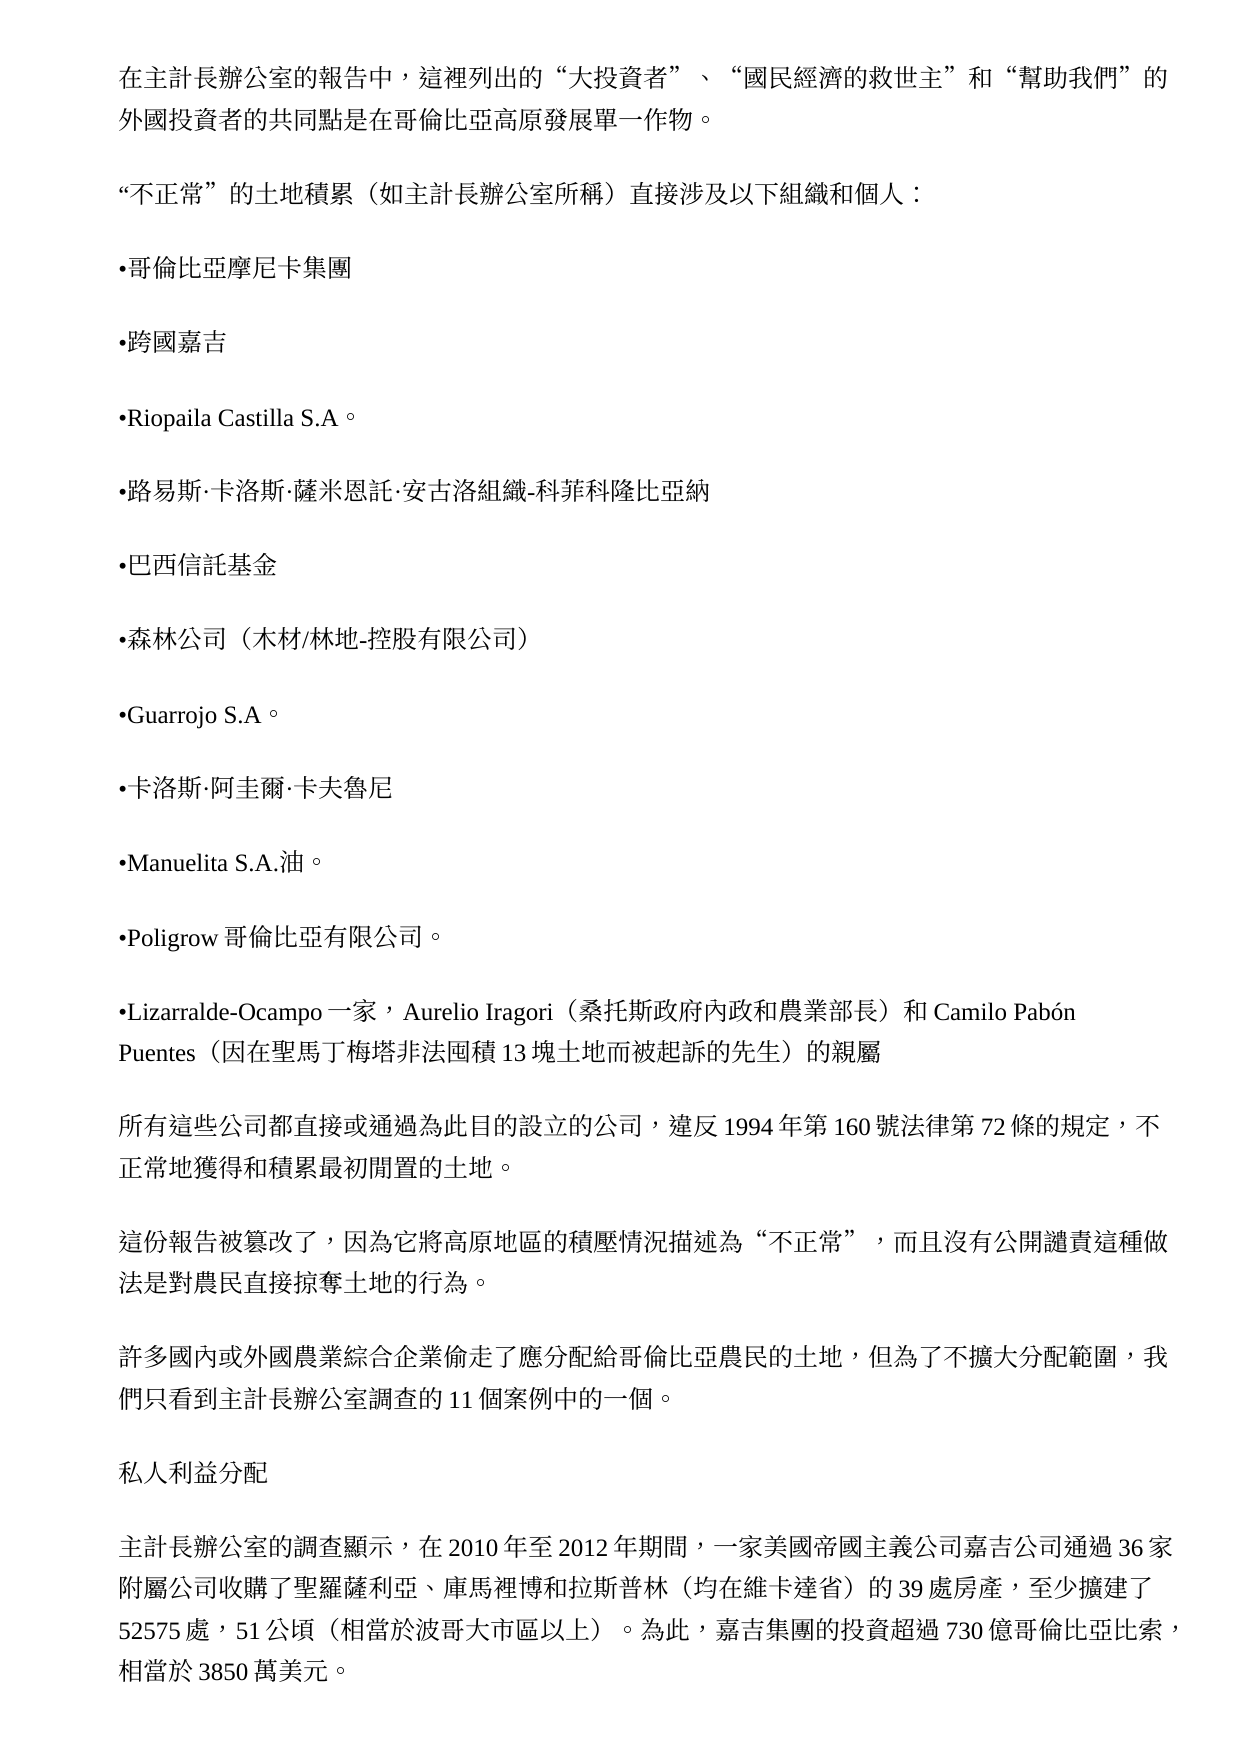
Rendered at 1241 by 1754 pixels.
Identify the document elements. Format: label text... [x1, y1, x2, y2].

text https://www.revolutionObrera.com/public html/wp-content/uploads/2021/03/clampers.jpg 2021-03-02T13:46:49-05:00 https://www.revolutionObrera.com/author/root/ [地]https://www.revolutionObrera.com/public html/wp-content/uploads/2021/03/map.jpg'，'https://www.revolutionObrera.com/public html/wp-content/uploads/2021/03/creditos-cargill.jpg'，'https://www.revolutionObrera.com/public html/wp-content/uploads/2021/03/table-lands.jpg“，“哦。https://www.revolutionObrera.com/public html/wp-content/uploads/2016/08/buenaventura-516x245.jpg'，'https://www.revolutionObrera.com/public html/wp-content/uploads/2018/02/nina-520x245.jpg'，'https://www.revolutionObrera.com/public html/wp-content/uploads/2016/11/palaries-520x245.jpg“，“哦。https://www.revolutionObrera.com/wp-content/uploads/2017/04/supportnos.jpg'，'https://www.revolutionObrera.com/public html/wp-content/plugins/telegram-bot/img/telegramiconmini.jpg'，'https://www.revolutionObrera.com/public html/wp-content/uploads/2020/10/pgi-620x349.png“，“哦。https://www.revolutionObrera.com/public html/wp-content/uploads/2021/01/bella-org-back-620x620.jpeg'，'https://www.revolutionObrera.com/public html/wp-content/uploads/2020/10/vologo-620x233.png'，'https://www.revolutionObrera.com/public html/wp-content/uploads/2020/10/blogs-620x165.png“，“哦。https://www.revolutionObrera.com/public html/wp-content/uploads/2021/01/ro-494.jpg'，'https://www.revolutionObrera.com/public html/wp-content/uploads/2021/01/almanaque-2121.jpg'，'https://www.revolutionObrera.com/public html/wp-content/uploads/2020/07/portadesafios.jpg“，“哦。https://www.revolutionObrera.com/wp-content/uploads/2020/01/programmuoclm.jpg'，'https://www.revolutionObrera.com/wp-content/uploads/2016/08/portalg.jpg'，'https://www.revolutionObrera.com/public html/wp-content/plugins/email-subscribers/lite/public/images/spinner.gif“，“哦。https://www.revolutionObrera.com/propossite/wp-content/uploads/2015/08/logof.png“] 總審計長辦公室一直在紙上就土地問題開展明智的工作，並提交了幾份報告，其中載有有趣的資料，說明了我們哥倫比亞農民生活的現實。例如，它編寫了一份關於哥倫比亞高原非正常堆積的報告（2017年），公佈了關於《受害者和土地歸還法》執行情況的第七次報告（2019年8月），最後一次報告是關於戰略執行進展情況的報告（2021年1月）。根據《和平協定》獲得土地和使用農村土地。 在這方面，本系列文章將完全以上述報告和其他國家實體的報告為基礎，換言之，我們將從哥倫比亞政府獲得官方資料。沒有獎勵。。。 首先，讓我們回顧一下外資感興趣的領域之一。這是哥倫比亞高原，面積超過1350萬公頃，人口約13萬，來自梅塔省和維卡達省7個市鎮；60%的人口是農村人口；高原包括洛佩斯港市，梅塔和拉斯普林部的蓋坦港和馬皮裡潘港，維查達部的庫馬裡博港、卡雷尼奧港和聖羅薩利亞港。這個地區有超過400萬公頃的潛力發展全球農業，這就是為什麼它受到國內外資本的關注；便利的交通和土地條件使它對出價最高的人更有吸引力。 Altiplana的另一個價值是，它是南美洲區域一體化倡議（IIRSA）安第斯軸的一部分，該倡議通過奧裡諾科河沿岸的一條跨洋走廊連線委內瑞拉和哥倫比亞（見圖1，其中奧裡諾基亞地區有一個圓圈）。這是一項區域計劃，旨在鼓勵貿易和發展石油開採、漁業、林業、農業和畜牧業以及鋼鐵工業的經濟活動。這是另一個有助於激發投資者對高原地區的興趣的因素。 圖1。 同樣，對單一作物的投資也成了大壟斷者的行為，即用單一作物種植大片土地，採用相同的耕作、灌溉、施肥和收穫模式；這導致以極低的成本大量生產單一產品。然而，這種不良做法的代價很高，因為它影響到周圍的生態系統，因為它需要大量的土地，導致所有型別的生態系統和棲息地都被摧毀，而且，持續的收穫和耕作過程不允許土壤恢復養分，以便允許更多的播種它加速了土壤肥力的侵蝕和侵蝕，並造成了其他影響，如流離失所、農業無產階級失業，因為這種單一種植方式幾乎不需要勞動力。因此，這種耕作方式的影響是社會環境、生態、經濟和政治衝突的根源。 因此，在哥倫比亞高原的例子中，爭奪和集中土地的爭端是在當值政府的同意和支援下進行的，稱之為烏里韋、桑托斯或杜克；在這一地區，有兩種種植模式得到了大力推動：以棕櫚油為燃料的農業種植園還有一個系統的有針對性的開墾過程：第一個是砍伐森林，延伸到亞馬遜河的中心地帶，第二個是在世界市場上為牲畜和各種作物提供土地。 在主計長辦公室的報告中，這裡列出的“大投資者”、“國民經濟的救世主”和“幫助我們”的外國投資者的共同點是在哥倫比亞高原發展單一作物。 “不正常”的土地積累（如主計長辦公室所稱）直接涉及以下組織和個人： •哥倫比亞摩尼卡集團 •跨國嘉吉 •Riopaila Castilla S.A。 •路易斯·卡洛斯·薩米恩託·安古洛組織-科菲科隆比亞納 •巴西信託基金 •森林公司（木材/林地-控股有限公司） •Guarrojo S.A。 •卡洛斯·阿圭爾·卡夫魯尼 •Manuelita S.A.油。 •Poligrow哥倫比亞有限公司。 •Lizarralde-Ocampo一家，Aurelio Iragori（桑托斯政府內政和農業部長）和Camilo Pabón Puentes（因在聖馬丁梅塔非法囤積13塊土地而被起訴的先生）的親屬 所有這些公司都直接或通過為此目的設立的公司，違反1994年第160號法律第72條的規定，不正常地獲得和積累最初閒置的土地。 這份報告被篡改了，因為它將高原地區的積壓情況描述為“不正常”，而且沒有公開譴責這種做法是對農民直接掠奪土地的行為。 許多國內或外國農業綜合企業偷走了應分配給哥倫比亞農民的土地，但為了不擴大分配範圍，我們只看到主計長辦公室調查的11個案例中的一個。 私人利益分配 主計長辦公室的調查顯示，在2010年至2012年期間，一家美國帝國主義公司嘉吉公司通過36家附屬公司收購了聖羅薩利亞、庫馬裡博和拉斯普林（均在維卡達省）的39處房產，至少擴建了52575處，51公頃（相當於波哥大市區以上）。為此，嘉吉集團的投資超過730億哥倫比亞比索，相當於3850萬美元。 嘉吉貿易哥倫比亞有限公司於2004年3月30日在波哥大成立。進口和出口的目的，為自己或第三方的利益，各種農產品和食品。2005年3月14日，黑河有限公司成立。以社會為物件開展證券市場相關業務和其他業務支援服務活動。這家公司在其活動、社會原因和資源來源方面屬於跨國公司嘉吉（Cargill）的對衝基金，嘉吉是全球資源水平最高的基金之一，使其能夠在全球範圍內開展業務。 在波哥大商會，值得注意的是，這兩家公司與嘉吉的其他公司有合作伙伴，特別是嘉吉公司、嘉吉美洲公司、嘉吉控股有限公司。美國嘉吉公司 2008年和2010年，嘉吉又成立了兩家公司，分別隸屬於哥倫比亞嘉吉有限公司。哥倫比亞農業公司。隨後，在2010年至2013年期間，帝國主義嘉吉公司以簡化的股份形式成立了至少36家公司，其經濟活動相同：“種植穀物、豆類和油籽”，擁有相同的合夥人和住所。 2010年至2012年期間，這些公司在聖羅薩利亞、庫馬裡博和拉斯普林亞市購買了39塊土地，總面積為52575公頃。每個土地的平均面積為1300公頃，最大面積為3000公頃，並注意不違反1994年第160號法律規定的上限。 [118, 59, 1181, 1688]
